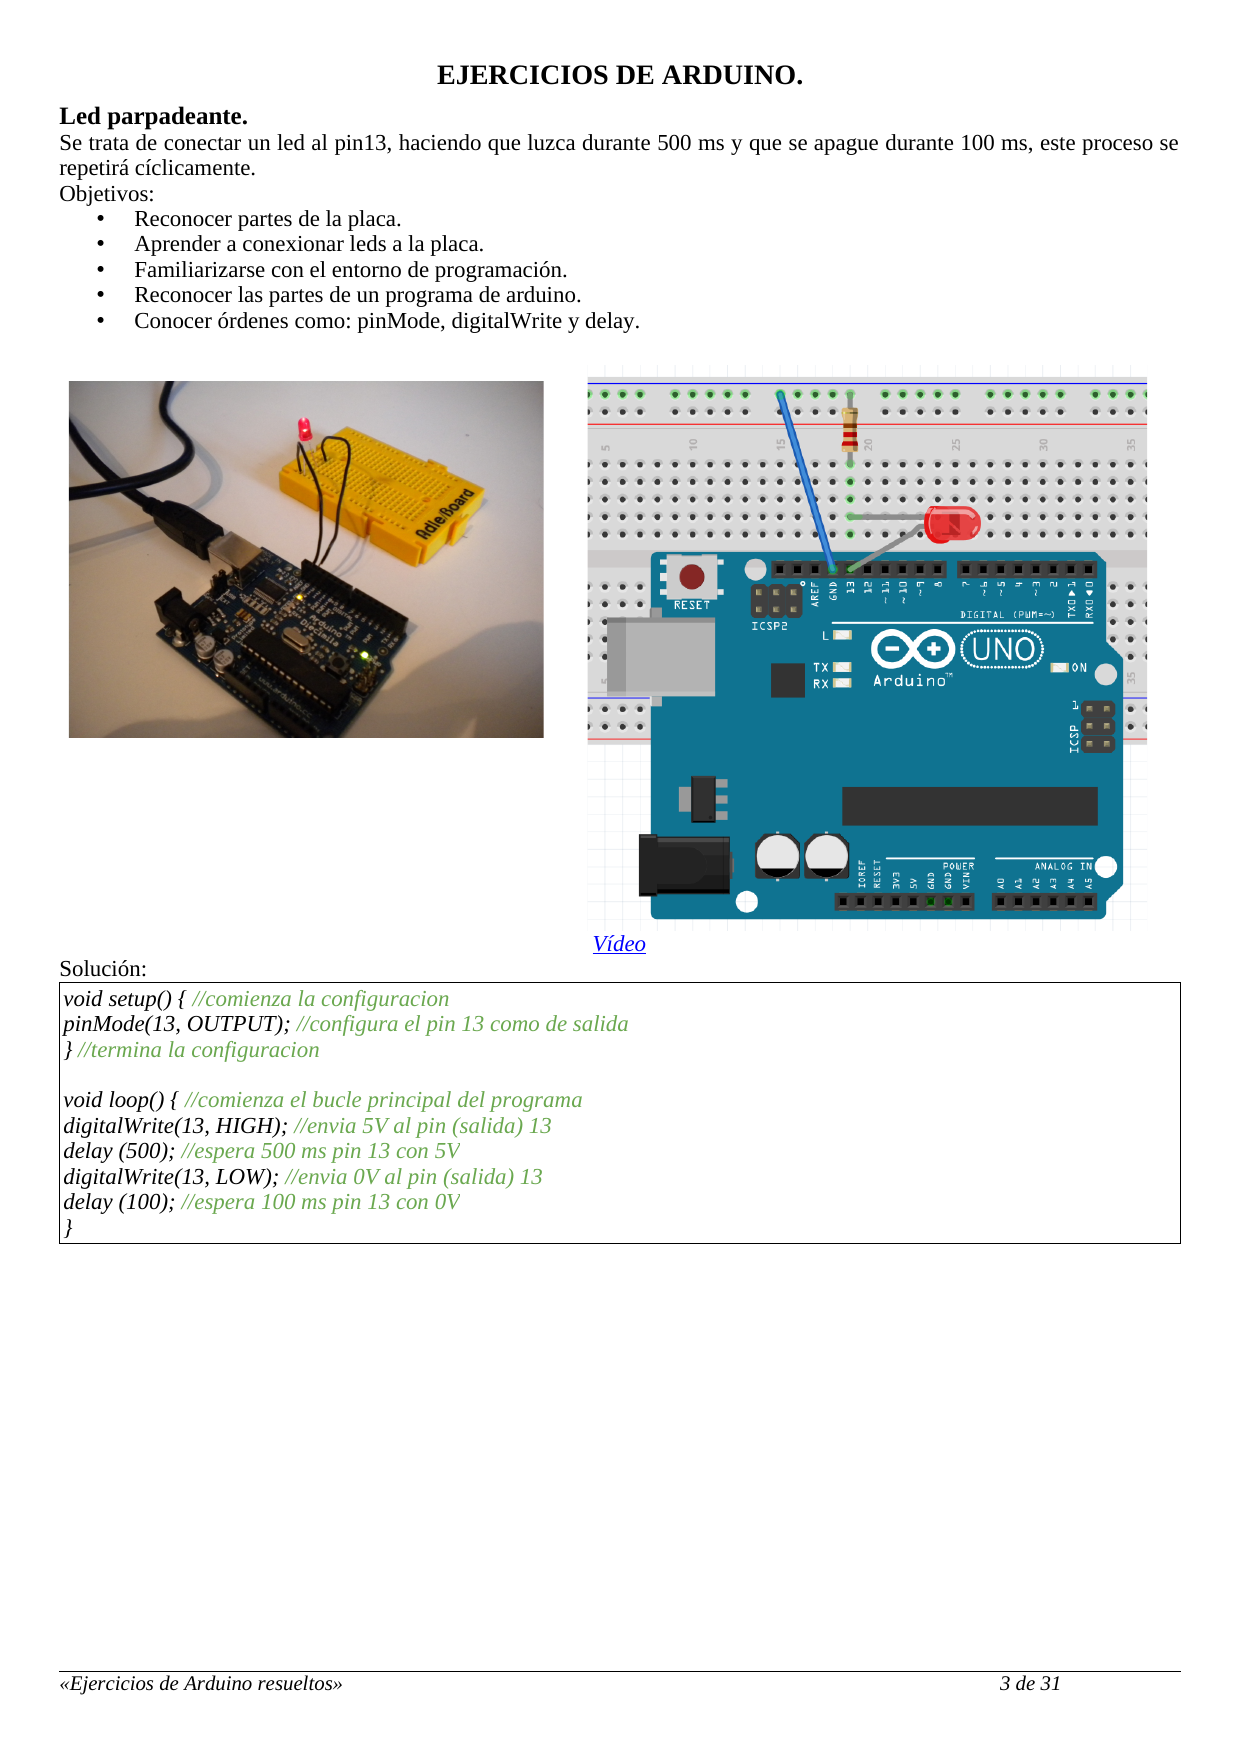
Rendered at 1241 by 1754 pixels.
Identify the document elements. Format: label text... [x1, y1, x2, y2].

text Solución: [147, 956, 1181, 982]
picture [68, 381, 544, 738]
list Familiarizarse con el entorno de programación. [568, 257, 1181, 282]
text digitalWrite(13, HIGH); //envia 5V al pin (salida) 13 [558, 1109, 1180, 1134]
text delay (100); //espera 100 ms pin 13 con 0V [466, 1185, 1180, 1211]
list Conocer órdenes como: pinMode, digitalWrite y delay. [641, 308, 1181, 333]
list Aprender a conexionar leds a la placa. [485, 231, 1181, 257]
list Reconocer las partes de un programa de arduino. [582, 282, 1181, 308]
picture [587, 365, 1148, 931]
text Led parpadeante. [248, 102, 1181, 130]
text EJERCICIOS DE ARDUINO. [59, 59, 437, 90]
list Reconocer las partes de un programa de arduino. [97, 282, 134, 308]
list Familiarizarse con el entorno de programación. [97, 257, 134, 282]
text } [60, 1211, 1180, 1243]
list Reconocer partes de la placa. [402, 206, 1181, 231]
text EJERCICIOS DE ARDUINO. [803, 59, 1181, 90]
text Se trata de conectar un led al pin13, haciendo que luzca durante 500 ms y que se apague durante 100 ms, este proceso se repetirá cíclicamente. [256, 155, 1181, 181]
text void setup() { //comienza la configuracion [60, 983, 1180, 1007]
text pinMode(13, OUTPUT); //configura el pin 13 como de salida [455, 1007, 1180, 1033]
list Aprender a conexionar leds a la placa. [97, 231, 134, 257]
text void loop() { //comienza el bucle principal del programa [60, 1083, 1180, 1109]
text digitalWrite(13, LOW); //envia 0V al pin (salida) 13 [466, 1160, 1180, 1185]
text Objetivos: [160, 181, 1181, 206]
text Vídeo [59, 358, 1181, 956]
text } //termina la configuracion [328, 1033, 1180, 1058]
list Reconocer partes de la placa. [97, 206, 134, 231]
text delay (500); //espera 500 ms pin 13 con 5V [466, 1134, 1180, 1160]
